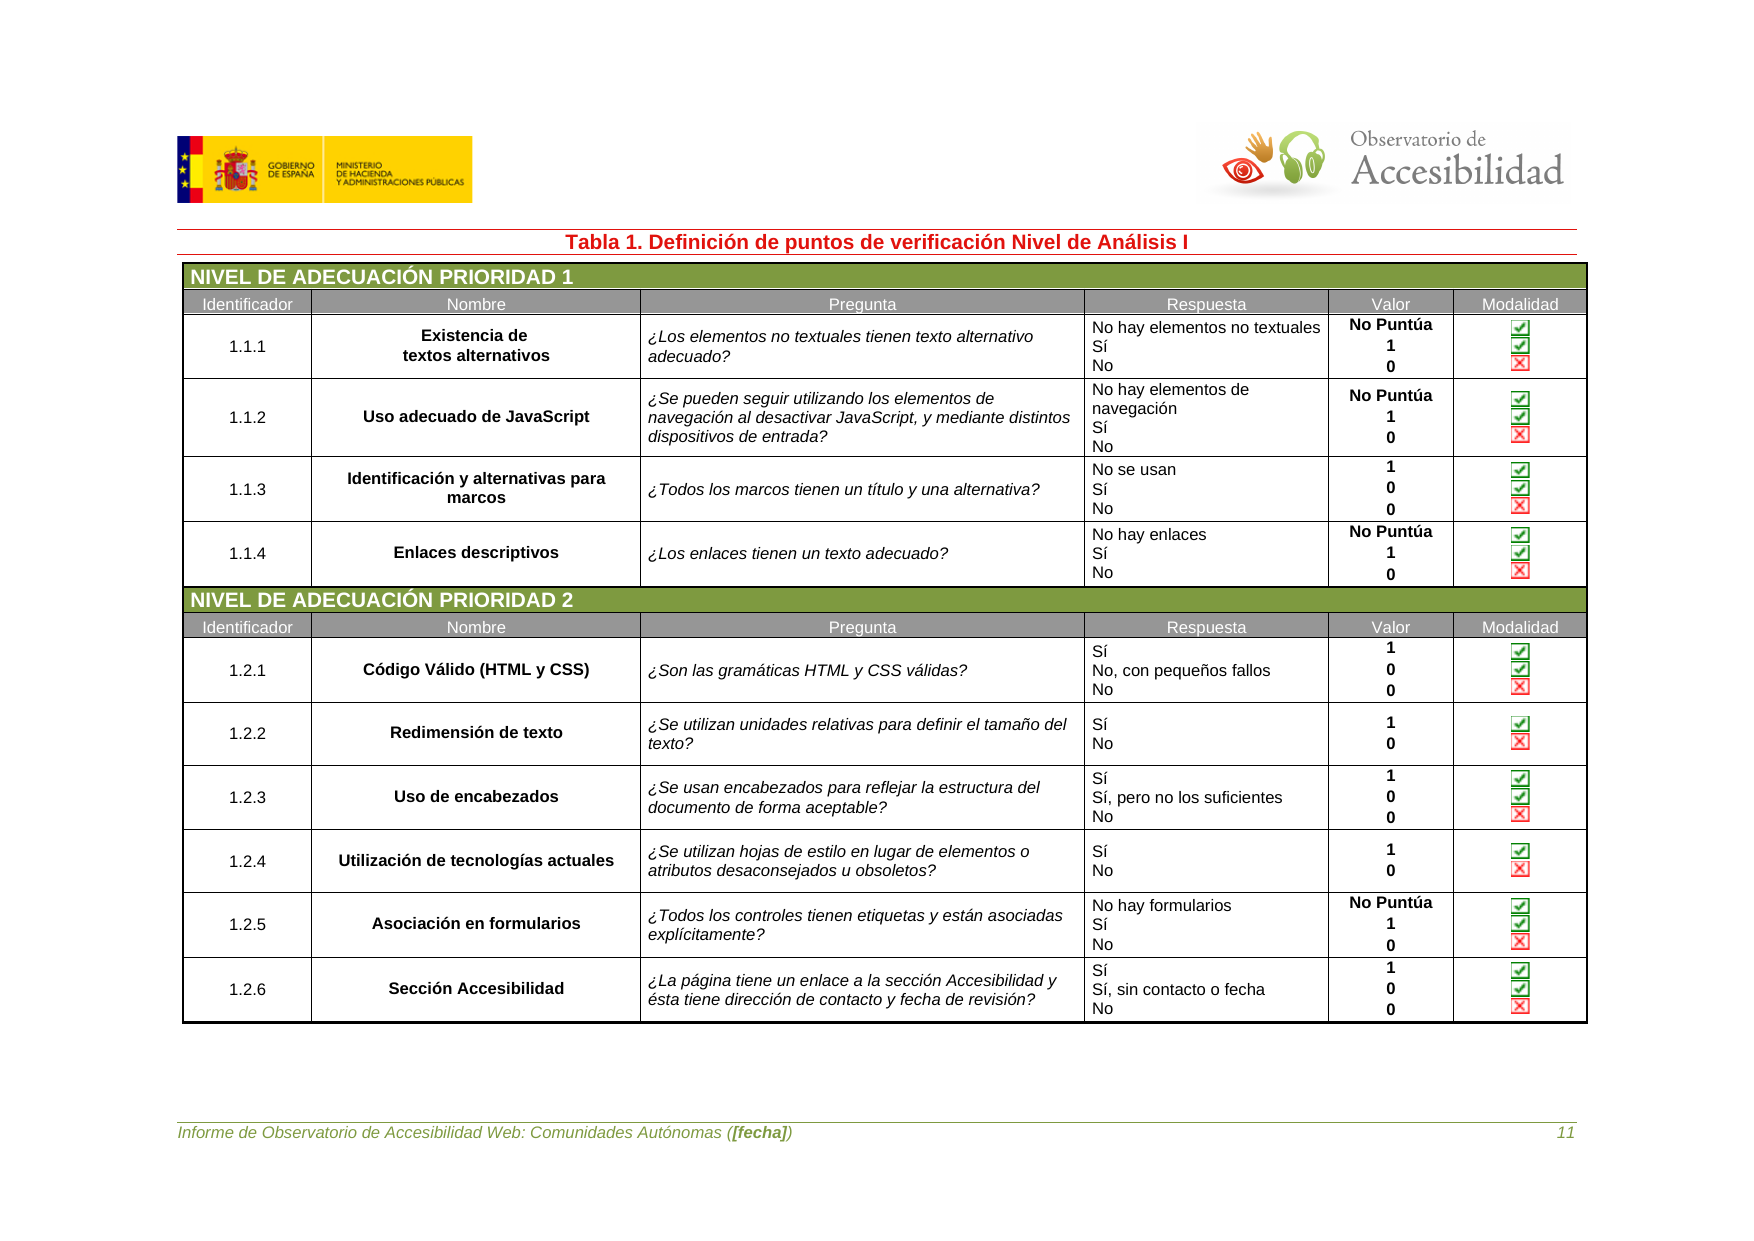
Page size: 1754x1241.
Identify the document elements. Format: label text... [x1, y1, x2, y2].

table_cell 1 0 0 [1329, 457, 1453, 521]
table_cell Modalidad [1454, 290, 1586, 313]
table_cell No hay elementos no textuales Sí No [1085, 315, 1328, 378]
table_cell ¿Se utilizan unidades relativas para definir el tamaño del texto? [641, 703, 1084, 764]
table_cell 1.1.2 [184, 379, 311, 456]
table_cell ¿Todos los controles tienen etiquetas y están asociadas explícitamente? [641, 893, 1084, 957]
table_cell No hay formularios Sí No [1085, 893, 1328, 957]
table_cell 1.2.5 [184, 893, 311, 957]
table_cell ¿Son las gramáticas HTML y CSS válidas? [641, 638, 1084, 702]
table_cell Pregunta [641, 290, 1084, 313]
table_cell 1.2.6 [184, 958, 311, 1021]
picture [1511, 843, 1530, 859]
table_cell ¿Se usan encabezados para reflejar la estructura del documento de forma aceptable? [641, 766, 1084, 829]
picture [1511, 861, 1530, 877]
picture [1511, 933, 1530, 950]
table_cell [1454, 638, 1586, 702]
table_cell 1.1.4 [184, 522, 311, 586]
picture [1511, 915, 1530, 932]
table_cell Valor [1329, 613, 1453, 637]
picture [1511, 426, 1530, 443]
table_cell Uso adecuado de JavaScript [312, 379, 640, 456]
picture [1511, 355, 1530, 371]
table_cell No se usan Sí No [1085, 457, 1328, 521]
picture [1511, 980, 1530, 997]
picture [1511, 497, 1530, 514]
table_cell [1454, 766, 1586, 829]
table_cell Pregunta [641, 613, 1084, 637]
table_cell [1454, 522, 1586, 586]
table_cell No hay elementos de navegación Sí No [1085, 379, 1328, 456]
picture [1511, 562, 1530, 579]
picture [1511, 643, 1530, 660]
text Tabla 1. Definición de puntos de verificación Nivel de Análisis I [177, 230, 1577, 254]
table_cell NIVEL DE ADECUACIÓN PRIORIDAD 2 [184, 588, 1586, 612]
table_cell Nombre [312, 290, 640, 313]
table_cell Nombre [312, 613, 640, 637]
picture [1511, 716, 1530, 732]
picture [1511, 391, 1530, 407]
table_cell 1.2.1 [184, 638, 311, 702]
table_cell 1.2.2 [184, 703, 311, 764]
table_cell No Puntúa 1 0 [1329, 315, 1453, 378]
table_cell [1454, 893, 1586, 957]
picture [1511, 678, 1530, 695]
table_cell ¿Los elementos no textuales tienen texto alternativo adecuado? [641, 315, 1084, 378]
picture [1511, 320, 1530, 336]
table_cell 1.1.1 [184, 315, 311, 378]
table_cell Uso de encabezados [312, 766, 640, 829]
table_cell Respuesta [1085, 613, 1328, 637]
table_cell Sí Sí, pero no los suficientes No [1085, 766, 1328, 829]
table_cell Identificador [184, 290, 311, 313]
table_cell [1454, 457, 1586, 521]
picture [1196, 122, 1572, 204]
table_header NIVEL DE ADECUACIÓN PRIORIDAD 1 [184, 264, 1586, 288]
picture [1511, 661, 1530, 677]
picture [1511, 408, 1530, 425]
table_cell Asociación en formularios [312, 893, 640, 957]
table_cell 1 0 [1329, 703, 1453, 764]
table_cell Sí No [1085, 830, 1328, 892]
table_cell No Puntúa 1 0 [1329, 893, 1453, 957]
table_cell 1 0 0 [1329, 958, 1453, 1021]
table_cell 1 0 0 [1329, 766, 1453, 829]
picture [1511, 337, 1530, 354]
picture [1511, 806, 1530, 822]
table_cell Enlaces descriptivos [312, 522, 640, 586]
table_cell No Puntúa 1 0 [1329, 522, 1453, 586]
table_cell Sí No [1085, 703, 1328, 764]
table_cell [1454, 830, 1586, 892]
table_cell ¿Se pueden seguir utilizando los elementos de navegación al desactivar JavaScript, y mediante distintos dispositivos de entrada? [641, 379, 1084, 456]
table_cell 1.2.3 [184, 766, 311, 829]
picture [1511, 998, 1530, 1014]
picture [1511, 770, 1530, 787]
table_cell Respuesta [1085, 290, 1328, 313]
picture [1511, 898, 1530, 914]
table_cell Identificación y alternativas para marcos [312, 457, 640, 521]
table_cell 1.1.3 [184, 457, 311, 521]
picture [1511, 462, 1530, 478]
table_cell Código Válido (HTML y CSS) [312, 638, 640, 702]
table_cell ¿Los enlaces tienen un texto adecuado? [641, 522, 1084, 586]
table_cell Redimensión de texto [312, 703, 640, 764]
picture [1511, 480, 1530, 496]
table_cell No Puntúa 1 0 [1329, 379, 1453, 456]
table_cell [1454, 379, 1586, 456]
table_cell Sección Accesibilidad [312, 958, 640, 1021]
picture [177, 136, 473, 203]
picture [1511, 788, 1530, 805]
picture [1511, 733, 1530, 750]
picture [1511, 545, 1530, 561]
table_cell 1 0 0 [1329, 638, 1453, 702]
table_cell 1.2.4 [184, 830, 311, 892]
table_cell ¿La página tiene un enlace a la sección Accesibilidad y ésta tiene dirección de contacto y fecha de revisión? [641, 958, 1084, 1021]
table_cell Modalidad [1454, 613, 1586, 637]
table_cell [1454, 703, 1586, 764]
table_cell Existencia de textos alternativos [312, 315, 640, 378]
table_cell ¿Todos los marcos tienen un título y una alternativa? [641, 457, 1084, 521]
table_cell ¿Se utilizan hojas de estilo en lugar de elementos o atributos desaconsejados u obsoletos? [641, 830, 1084, 892]
table_cell 1 0 [1329, 830, 1453, 892]
table_cell [1454, 315, 1586, 378]
table_cell Sí Sí, sin contacto o fecha No [1085, 958, 1328, 1021]
table_cell Valor [1329, 290, 1453, 313]
table_cell Identificador [184, 613, 311, 637]
picture [1511, 962, 1530, 979]
table_cell No hay enlaces Sí No [1085, 522, 1328, 586]
picture [1511, 527, 1530, 543]
table_cell Utilización de tecnologías actuales [312, 830, 640, 892]
table_cell [1454, 958, 1586, 1021]
table_cell Sí No, con pequeños fallos No [1085, 638, 1328, 702]
